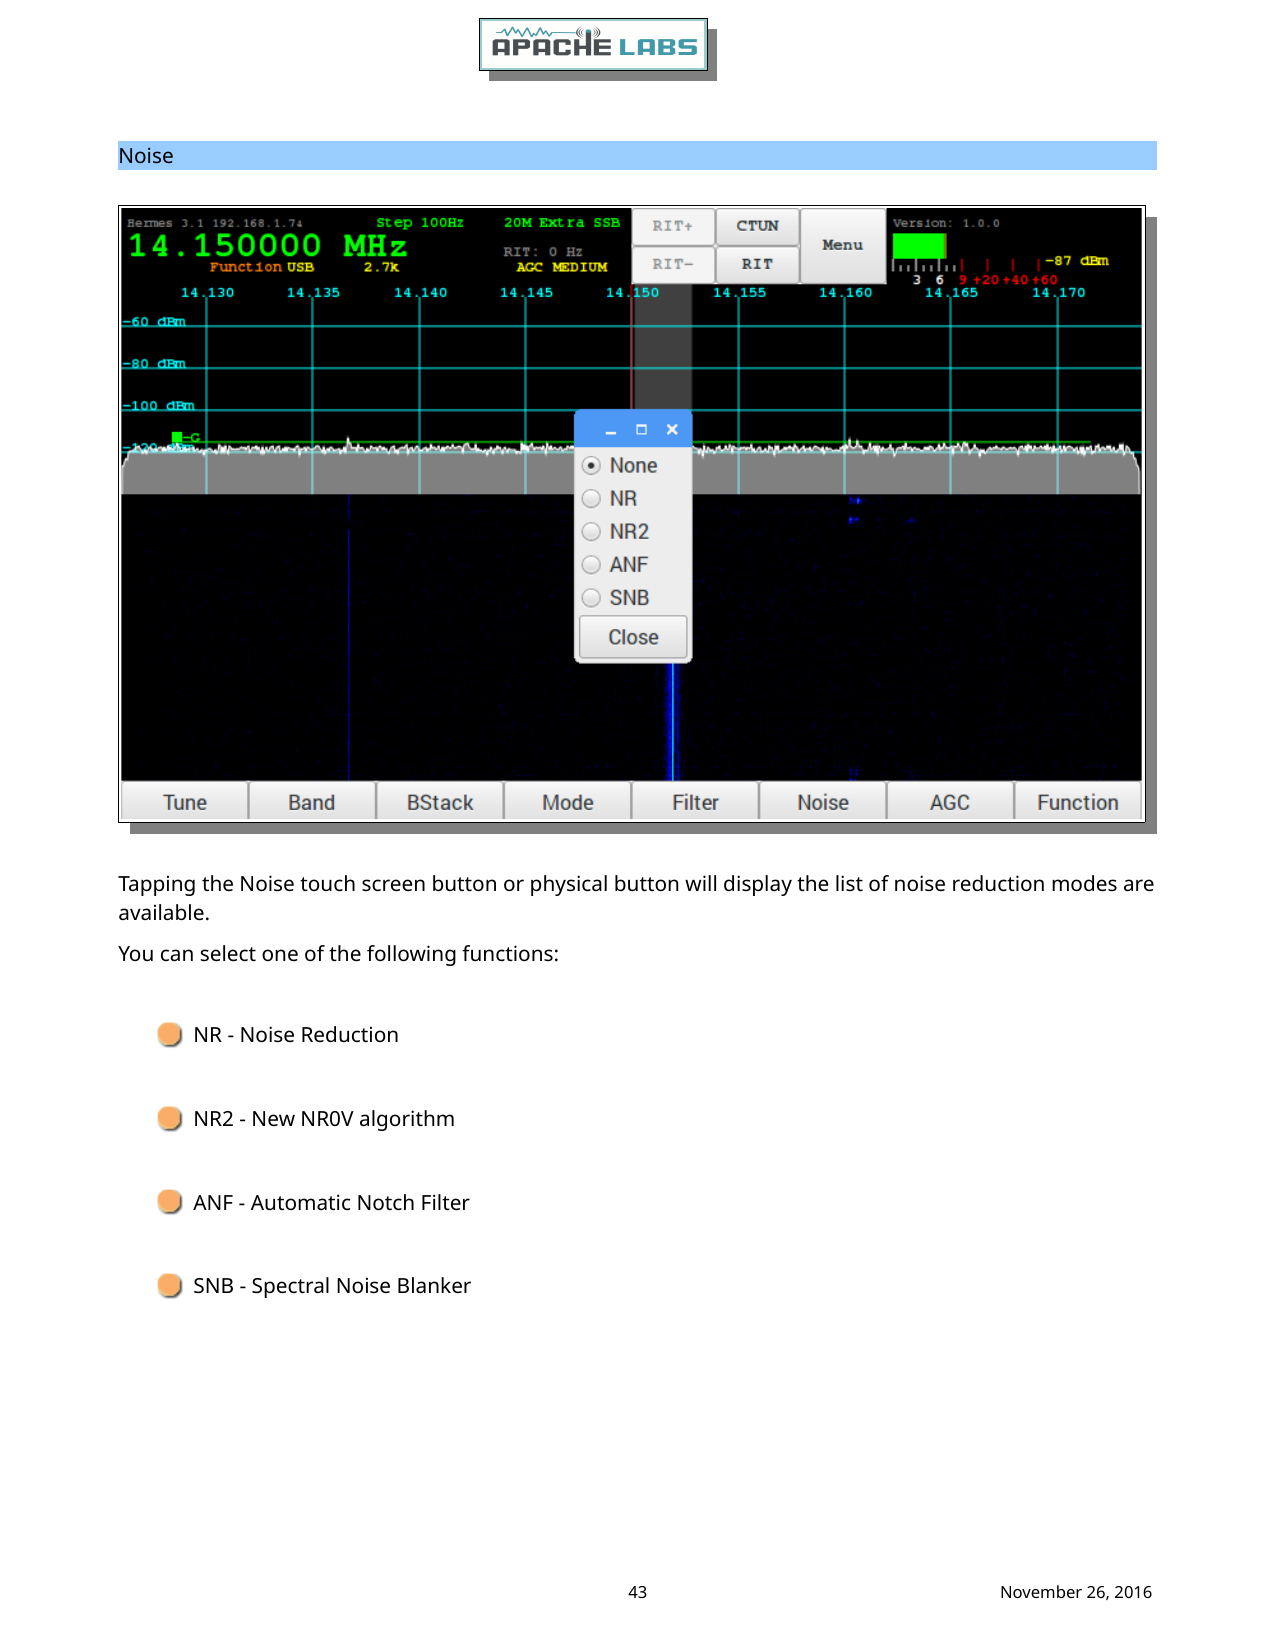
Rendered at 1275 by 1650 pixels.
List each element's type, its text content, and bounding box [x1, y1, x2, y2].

text Tapping the Noise touch screen button or physical button will display the list of noise reduction modes are available. [118, 869, 1157, 926]
picture [482, 21, 704, 68]
subtitle Noise [118, 141, 1157, 170]
picture [156, 1021, 185, 1050]
subtitle ANF - Automatic Notch Filter [156, 1188, 1157, 1218]
picture [156, 1105, 185, 1134]
subtitle NR2 - New NR0V algorithm [156, 1104, 1157, 1134]
picture [156, 1272, 185, 1301]
subtitle NR - Noise Reduction [156, 1021, 1157, 1051]
text You can select one of the following functions: [118, 939, 1157, 967]
picture [156, 1188, 185, 1217]
subtitle SNB - Spectral Noise Blanker [156, 1272, 1157, 1302]
picture [121, 208, 1142, 819]
